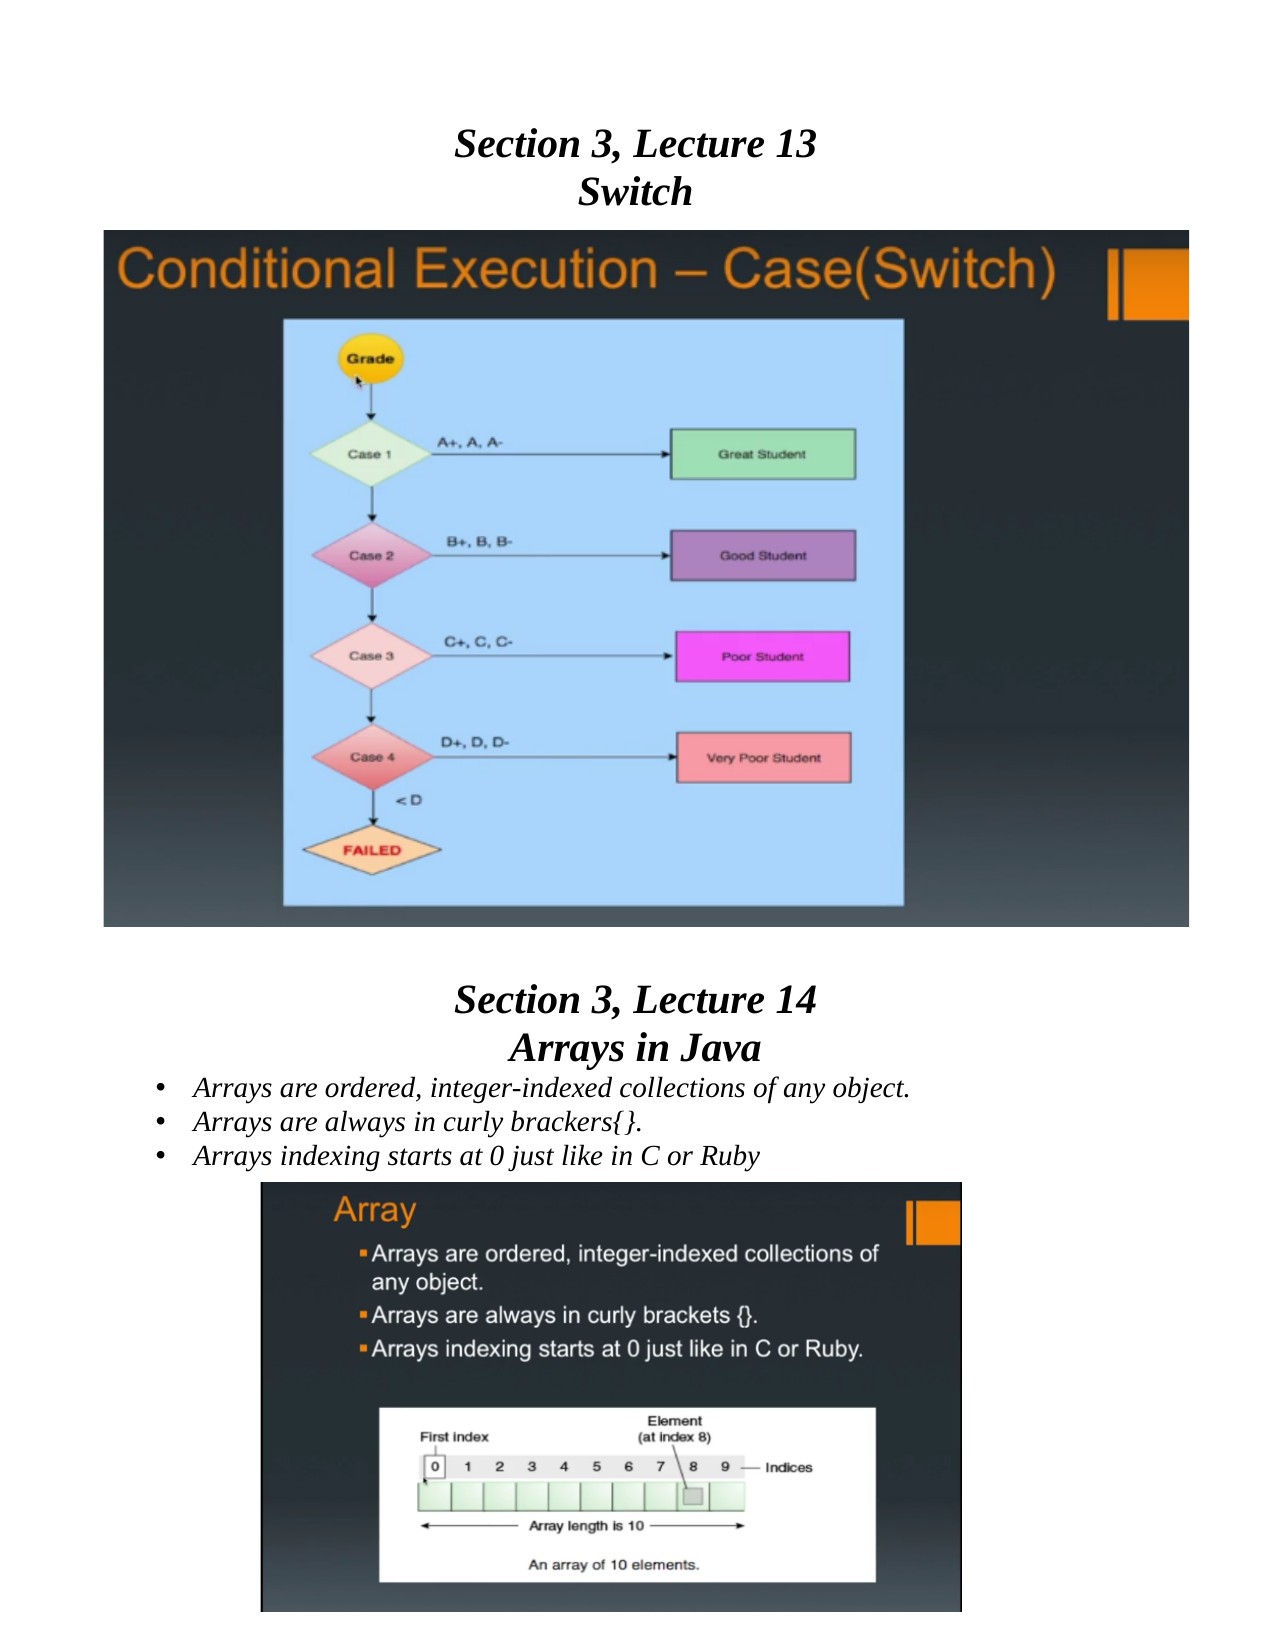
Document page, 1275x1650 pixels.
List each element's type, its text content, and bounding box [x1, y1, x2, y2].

text Section 3, Lecture 13 [118, 118, 1157, 166]
list Arrays are ordered, integer-indexed collections of any object. [156, 1071, 1157, 1104]
list Arrays indexing starts at 0 just like in C or Ruby [156, 1138, 1157, 1171]
text Switch [118, 166, 1157, 214]
text Section 3, Lecture 14 [118, 975, 1157, 1023]
text Arrays in Java [118, 1023, 1157, 1071]
list Arrays are always in curly brackers{}. [156, 1104, 1157, 1138]
picture [260, 1182, 962, 1612]
picture [103, 230, 1190, 927]
